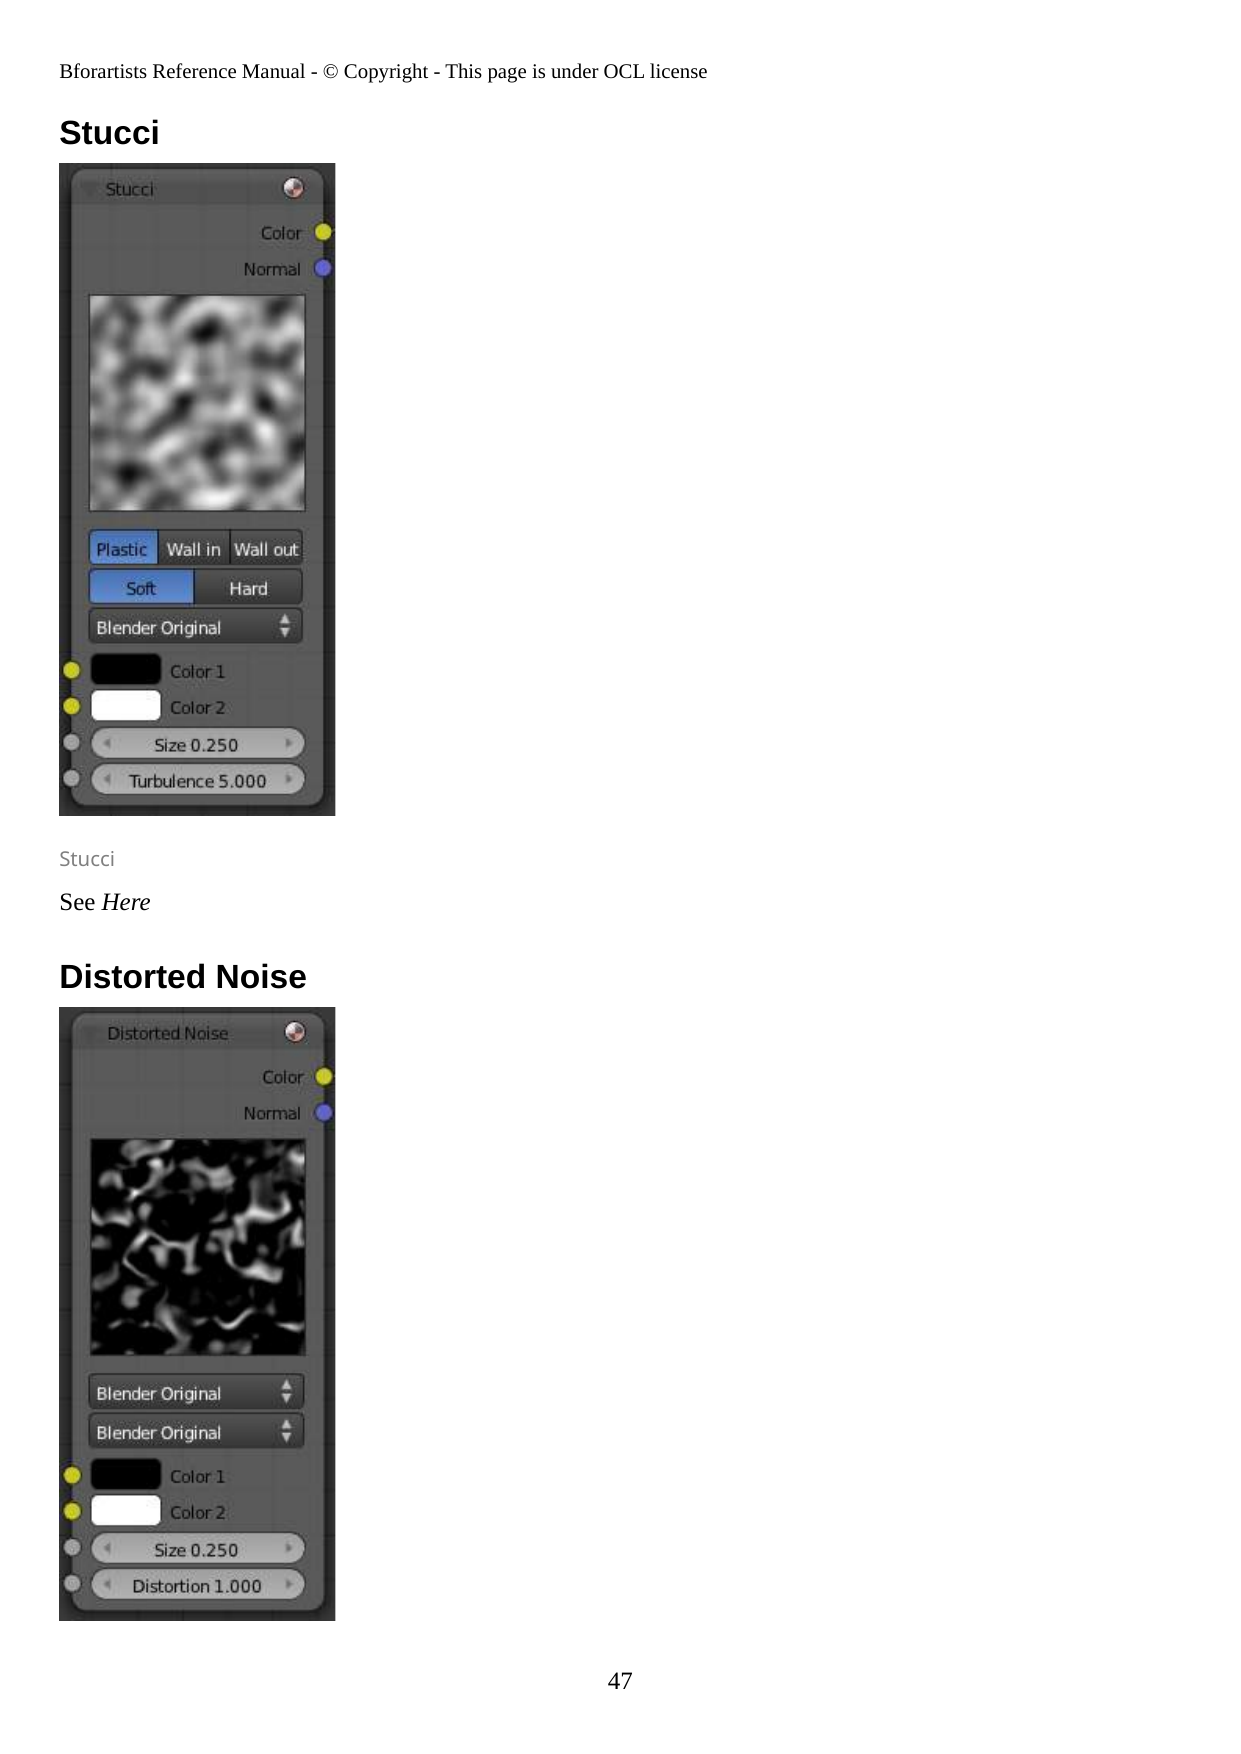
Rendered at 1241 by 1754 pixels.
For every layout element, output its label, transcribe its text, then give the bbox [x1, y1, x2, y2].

subtitle Distorted Noise [59, 957, 1181, 995]
subtitle Stucci [59, 113, 1181, 151]
picture [59, 1007, 336, 1621]
text See Here [59, 887, 1181, 915]
picture [59, 163, 336, 816]
text Stucci [59, 841, 1181, 872]
